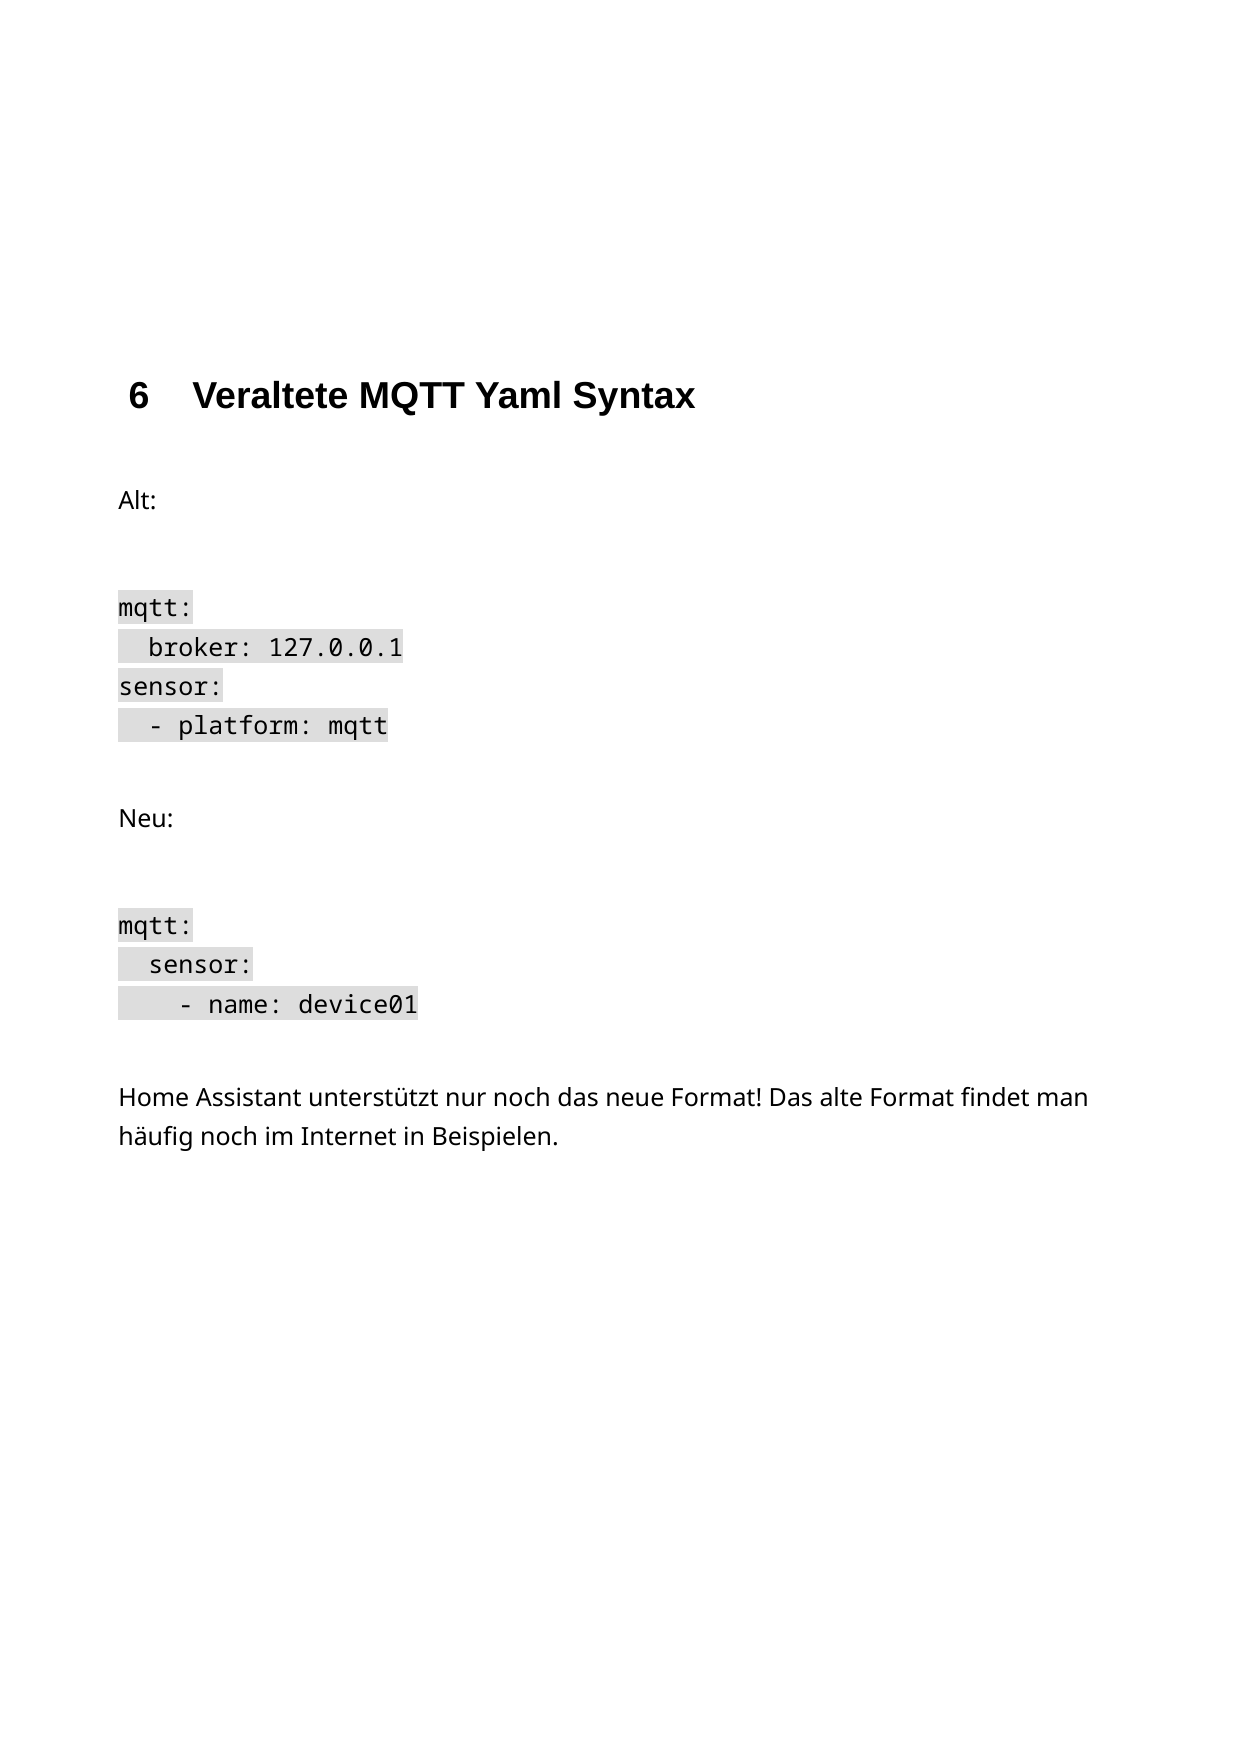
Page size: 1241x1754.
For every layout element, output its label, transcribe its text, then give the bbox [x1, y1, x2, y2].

text - platform: mqtt [118, 707, 1122, 742]
text sensor: [118, 668, 1122, 702]
text Alt: [118, 482, 1122, 517]
text Neu: [118, 800, 1122, 834]
text mqtt: [118, 590, 1122, 624]
text - name: device01 [118, 986, 1122, 1020]
subtitle Veraltete MQTT Yaml Syntax [118, 373, 1122, 416]
text mqtt: [118, 908, 1122, 942]
text broker: 127.0.0.1 [118, 629, 1122, 663]
text sensor: [118, 947, 1122, 981]
text Home Assistant unterstützt nur noch das neue Format! Das alte Format findet man häufig noch im Internet in Beispielen. [118, 1079, 1122, 1152]
